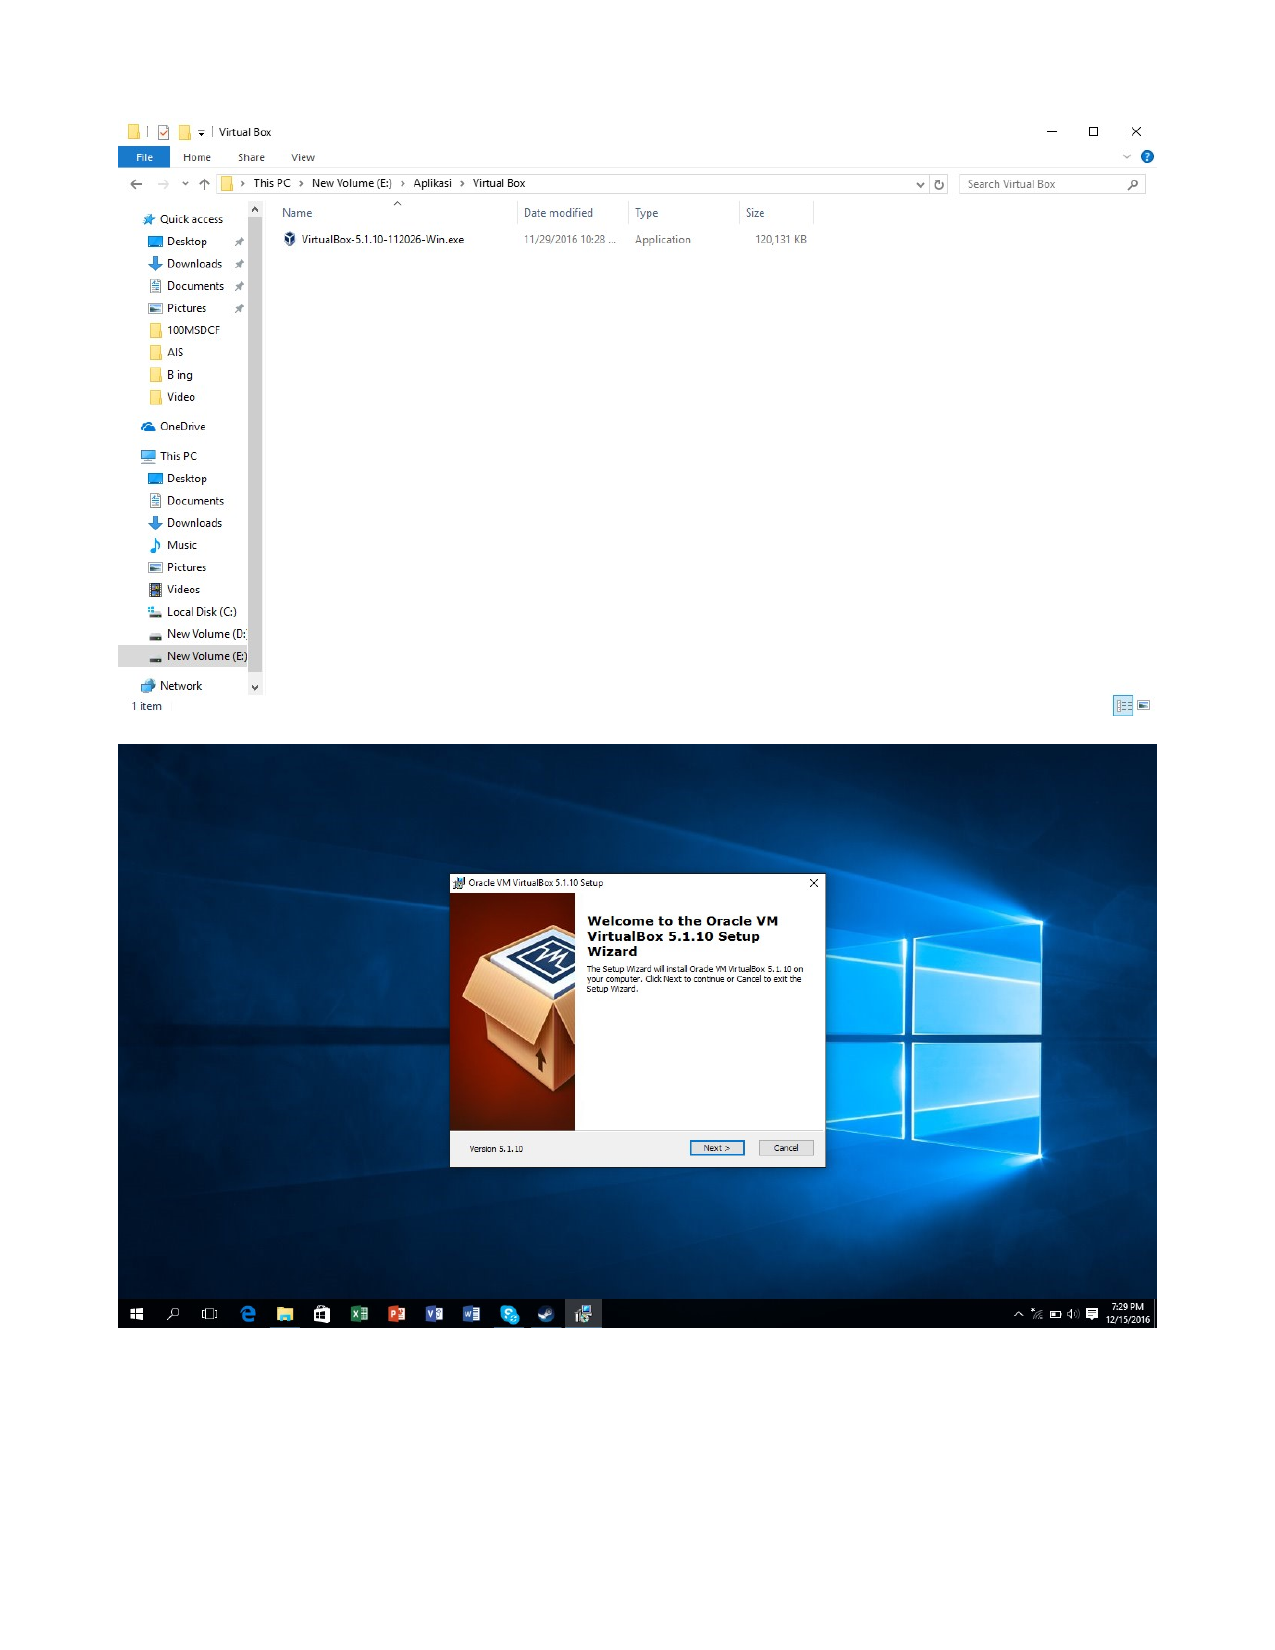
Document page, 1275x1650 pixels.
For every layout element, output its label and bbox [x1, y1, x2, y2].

picture [118, 118, 1157, 716]
picture [118, 744, 1157, 1328]
